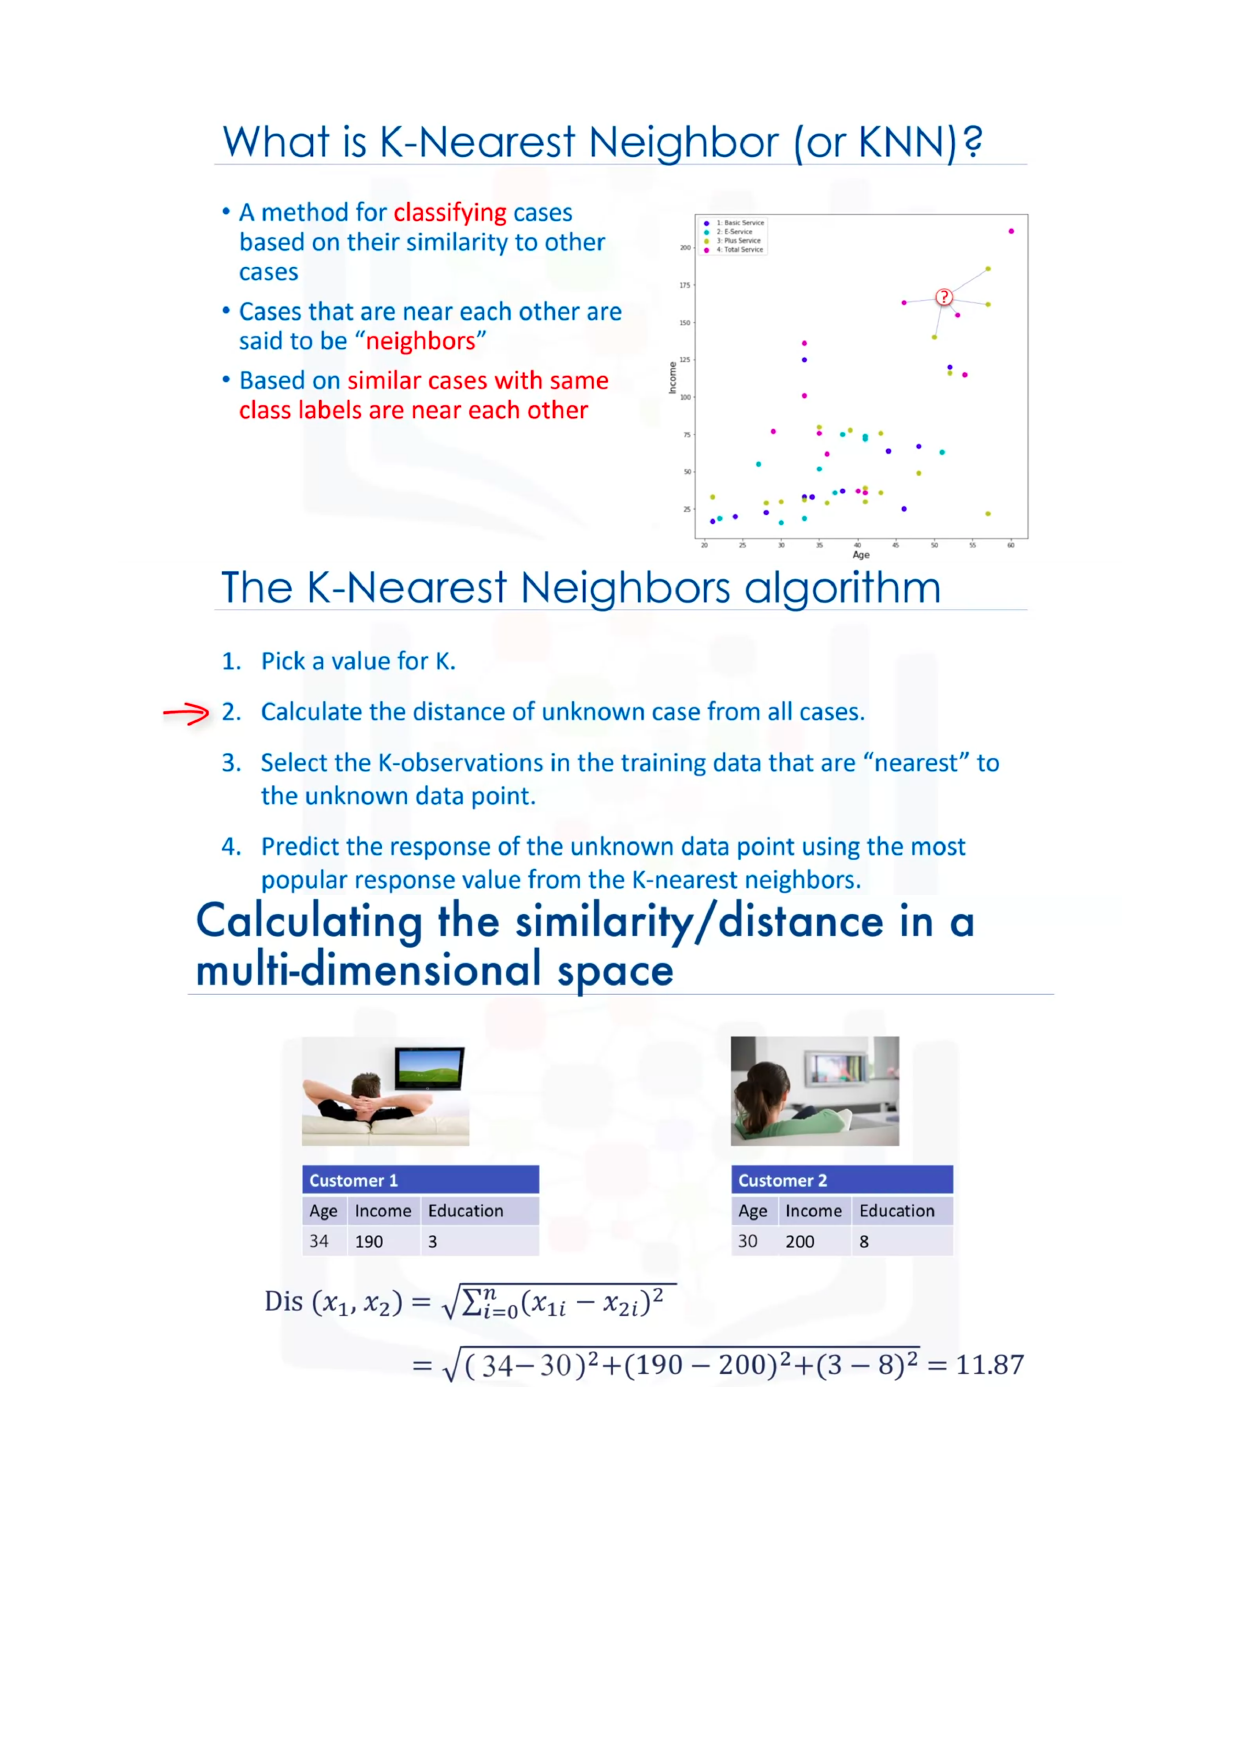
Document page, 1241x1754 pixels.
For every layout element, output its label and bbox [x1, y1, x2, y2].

picture [118, 118, 1123, 1387]
